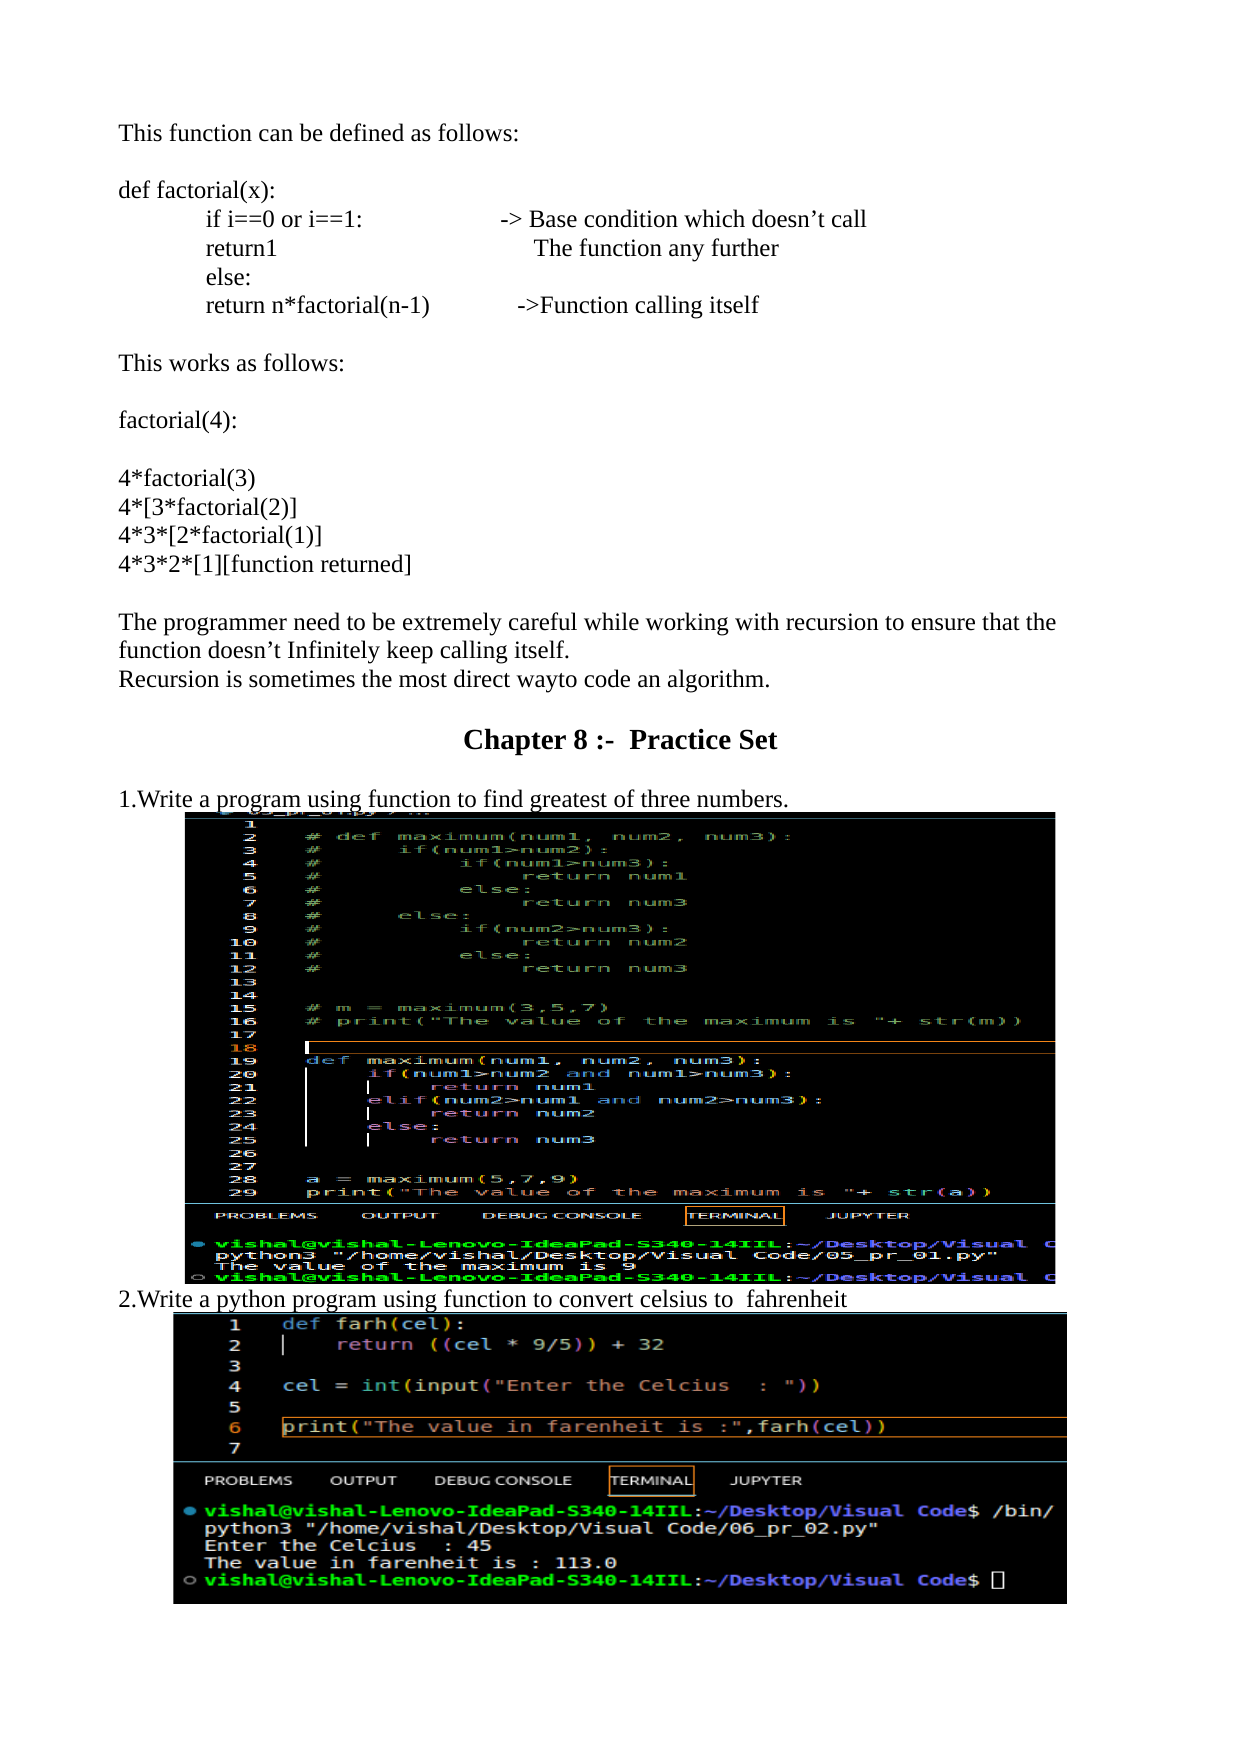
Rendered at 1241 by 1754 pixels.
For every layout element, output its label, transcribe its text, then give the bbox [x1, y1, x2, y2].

text 4*[3*factorial(2)] [118, 492, 1122, 521]
text 4*3*[2*factorial(1)] [118, 521, 1122, 549]
text return1 The function any further [118, 233, 1122, 262]
text def factorial(x): [118, 176, 1122, 204]
text 4*3*2*[1][function returned] [118, 549, 1122, 578]
text Chapter 8 :- Practice Set [118, 722, 1122, 755]
text The programmer need to be extremely careful while working with recursion to ensure that the function doesn’t Infinitely keep calling itself. [118, 607, 1122, 664]
text else: [118, 262, 1122, 291]
text if i==0 or i==1: -> Base condition which doesn’t call [118, 204, 1122, 233]
text 4*factorial(3) [118, 463, 1122, 492]
text factorial(4): [118, 406, 1122, 434]
text return n*factorial(n-1) ->Function calling itself [118, 291, 1122, 319]
text This works as follows: [118, 348, 1122, 377]
text 1.Write a program using function to find greatest of three numbers. [118, 784, 1122, 813]
text Recursion is sometimes the most direct wayto code an algorithm. [118, 664, 1122, 693]
text This function can be defined as follows: [118, 118, 1122, 147]
picture [173, 1312, 1067, 1604]
text 2.Write a python program using function to convert celsius to fahrenheit [118, 813, 1122, 1312]
picture [184, 812, 1056, 1284]
